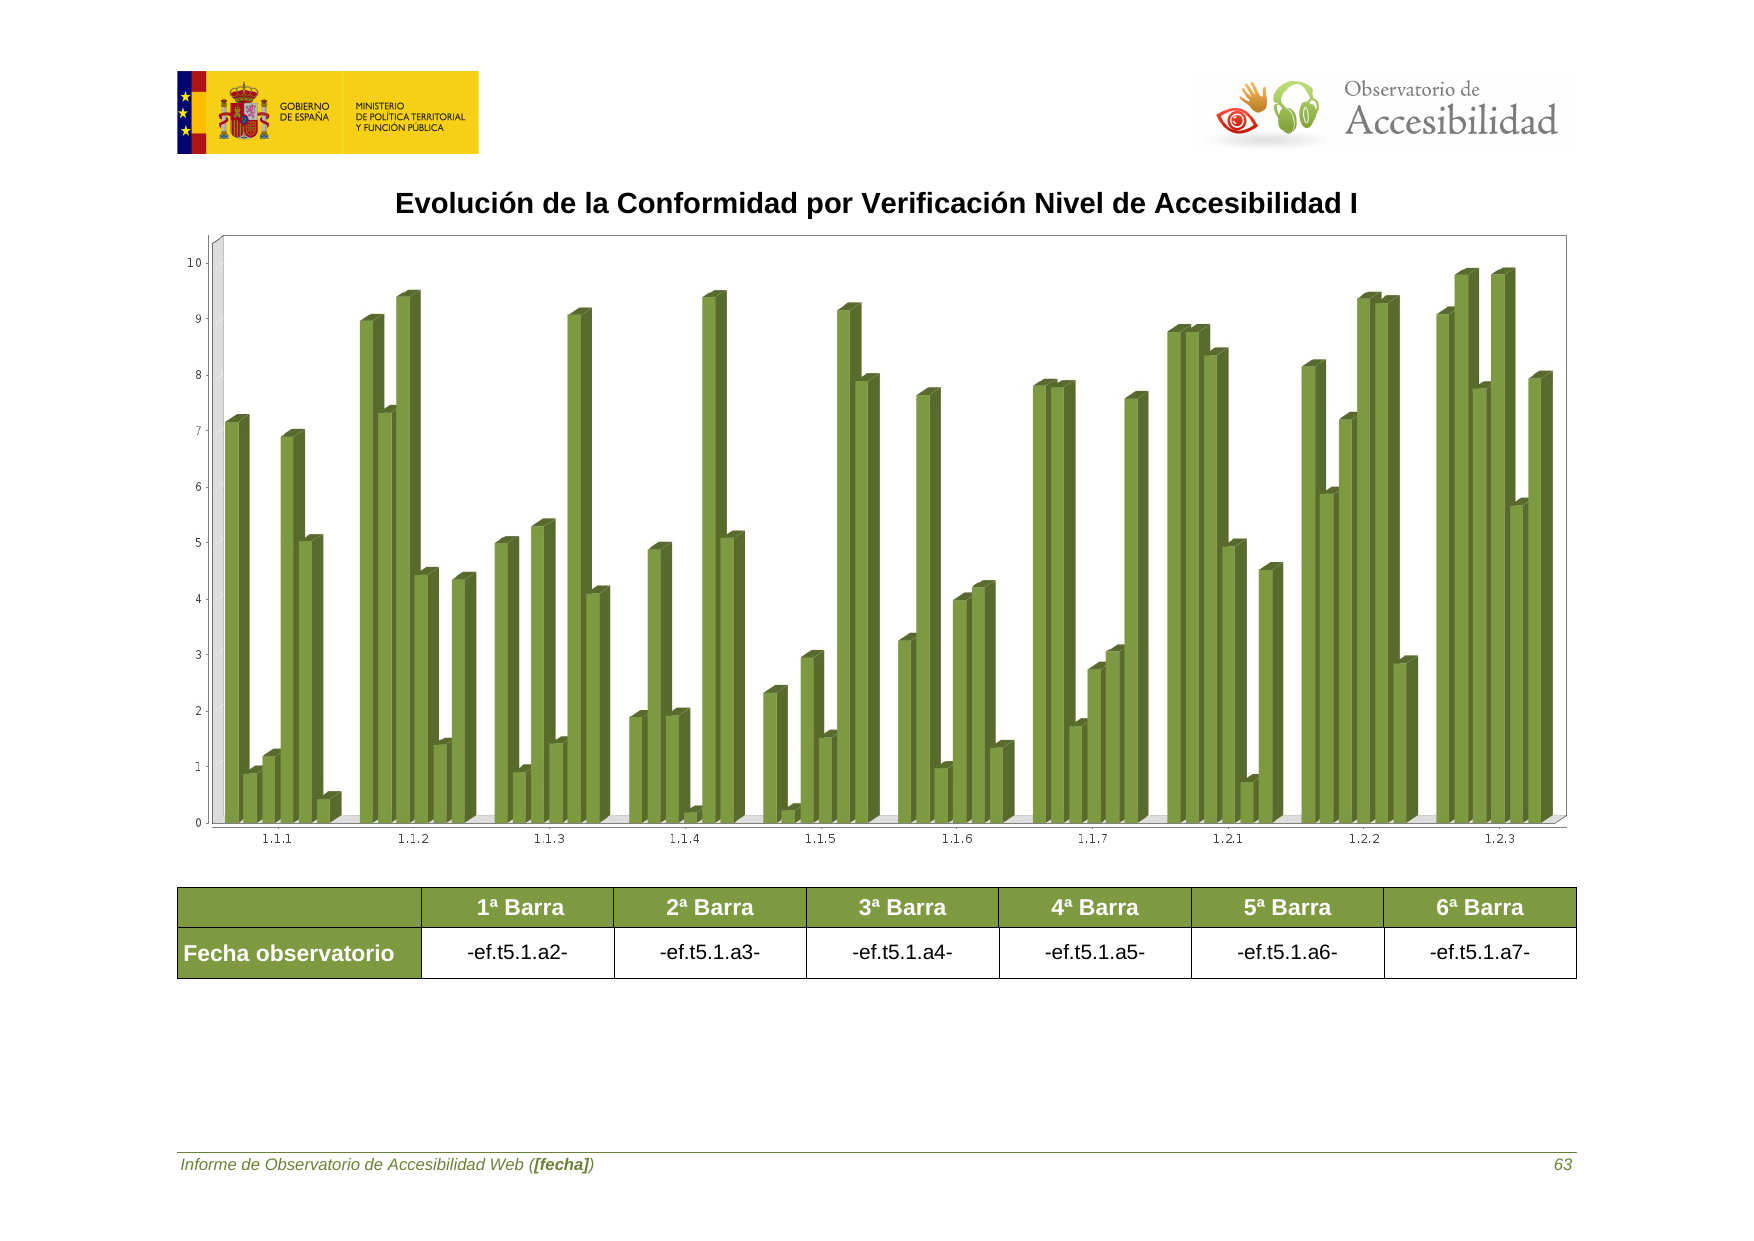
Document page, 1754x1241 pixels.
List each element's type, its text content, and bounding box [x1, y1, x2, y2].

text Evolución de la Conformidad por Verificación Nivel de Accesibilidad I [177, 186, 1577, 219]
table_header 3ª Barra [807, 888, 998, 927]
table_header 1ª Barra [422, 888, 613, 927]
table_cell Fecha observatorio [178, 928, 421, 978]
table_cell -ef.t5.1.a2- [422, 928, 614, 978]
table_cell -ef.t5.1.a6- [1192, 928, 1384, 978]
table_cell -ef.t5.1.a5- [1000, 928, 1191, 978]
table_cell -ef.t5.1.a4- [807, 928, 999, 978]
table_cell -ef.t5.1.a7- [1385, 928, 1576, 978]
table_header 6ª Barra [1384, 888, 1576, 927]
table_cell -ef.t5.1.a3- [615, 928, 806, 978]
table_header 2ª Barra [614, 888, 806, 927]
picture [1196, 72, 1572, 154]
table_header [178, 888, 421, 927]
picture [177, 225, 1577, 851]
picture [177, 71, 479, 154]
table_header 5ª Barra [1192, 888, 1383, 927]
table_header 4ª Barra [999, 888, 1191, 927]
